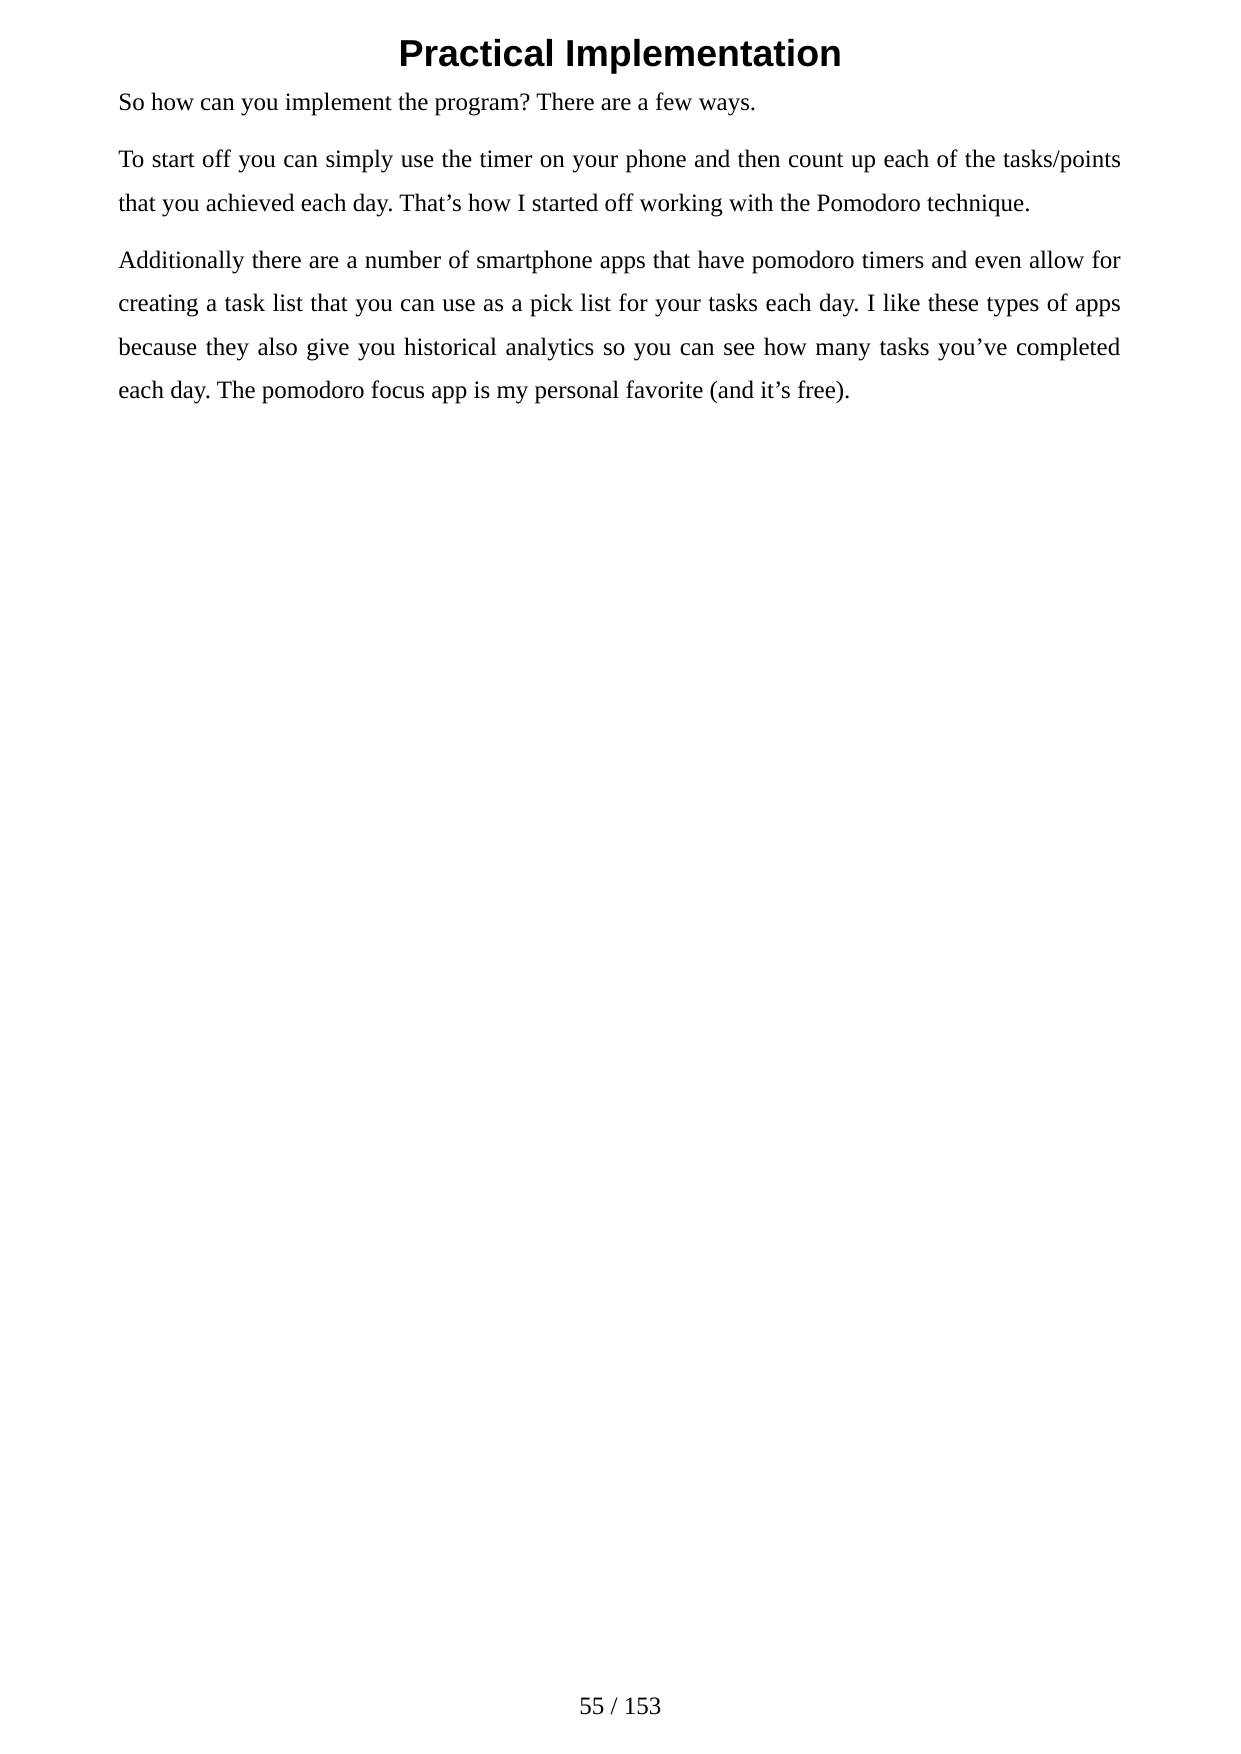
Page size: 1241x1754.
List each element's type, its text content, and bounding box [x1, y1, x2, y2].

text Additionally there are a number of smartphone apps that have pomodoro timers and even allow for creating a task list that you can use as a pick list for your tasks each day. I like these types of apps because they also give you historical analytics so you can see how many tasks you’ve completed each day. The pomodoro focus app is my personal favorite (and it’s free). [118, 245, 1122, 403]
text To start off you can simply use the timer on your phone and then count up each of the tasks/points that you achieved each day. That’s how I started off working with the Pomodoro technique. [118, 144, 1122, 216]
subtitle Practical Implementation [118, 31, 1122, 74]
text So how can you implement the program? There are a few ways. [118, 87, 1122, 116]
